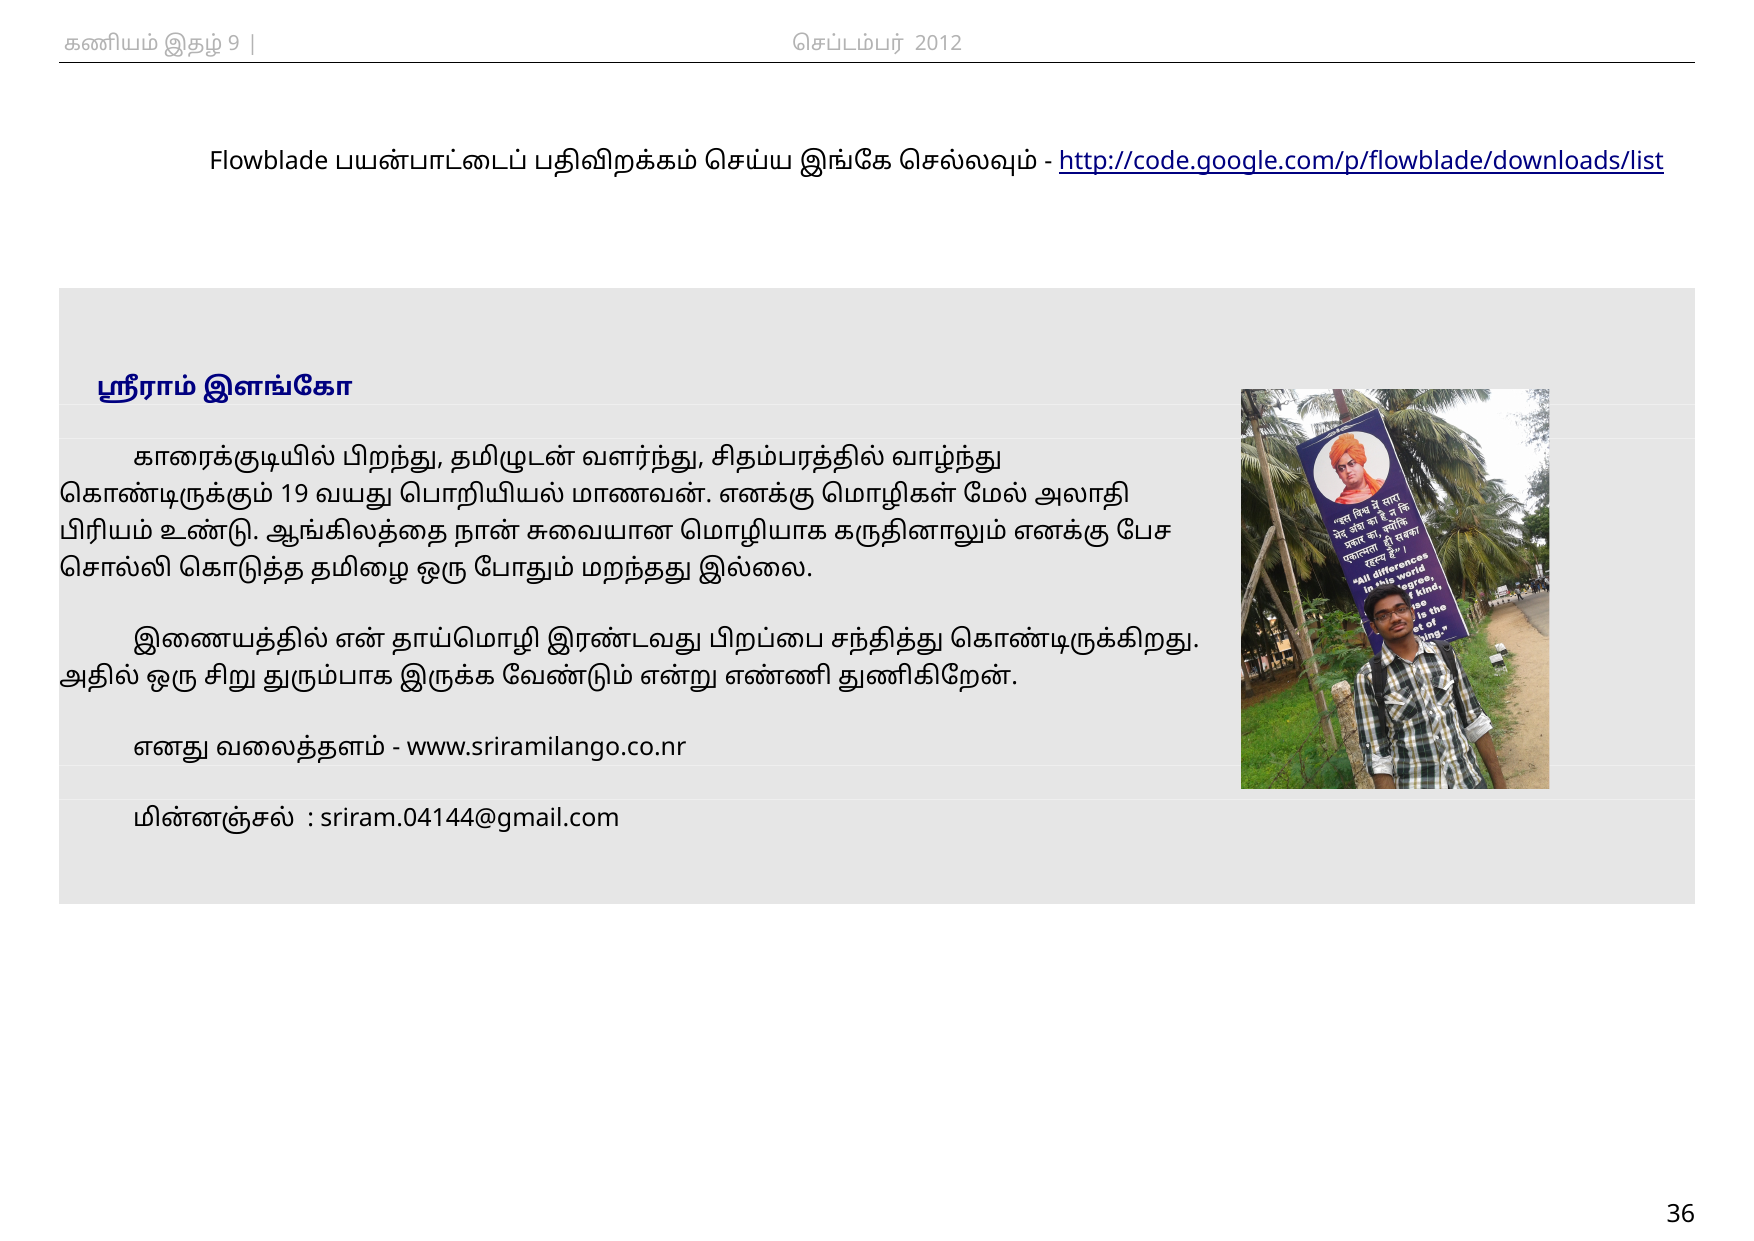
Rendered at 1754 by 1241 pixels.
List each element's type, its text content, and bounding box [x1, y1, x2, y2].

text ஸ்ரீராம் இளங்கோ [59, 374, 1695, 405]
list Flowblade பயன்பாட்டைப் பதிவிறக்கம் செய்ய இங்கே செல்லவும் - http://code.google.com/p/flowblade/downloads/list [172, 92, 1695, 274]
text காரைக்குடியில் பிறந்து, தமிழுடன் வளர்ந்து, சிதம்பரத்தில் வாழ்ந்து கொண்டிருக்கும் 19 வயது பொறியியல் மாணவன். எனக்கு மொழிகள் மேல் அலாதி பிரியம் உண்டு. ஆங்கிலத்தை நான் சுவையான மொழியாக கருதினாலும் எனக்கு பேச சொல்லி கொடுத்த தமிழை ஒரு போதும் மறந்தது இல்லை. இணையத்தில் என் தாய்மொழி இரண்டவது பிறப்பை சந்தித்து கொண்டிருக்கிறது. அதில் ஒரு சிறு துரும்பாக இருக்க வேண்டும் என்று எண்ணி துணிகிறேன். எனது வலைத்தளம் - www.sriramilango.co.nr [59, 439, 1241, 766]
picture [1241, 389, 1550, 789]
text [1550, 439, 1695, 766]
text மின்னஞ்சல் : sriram.04144@gmail.com [59, 800, 1695, 836]
